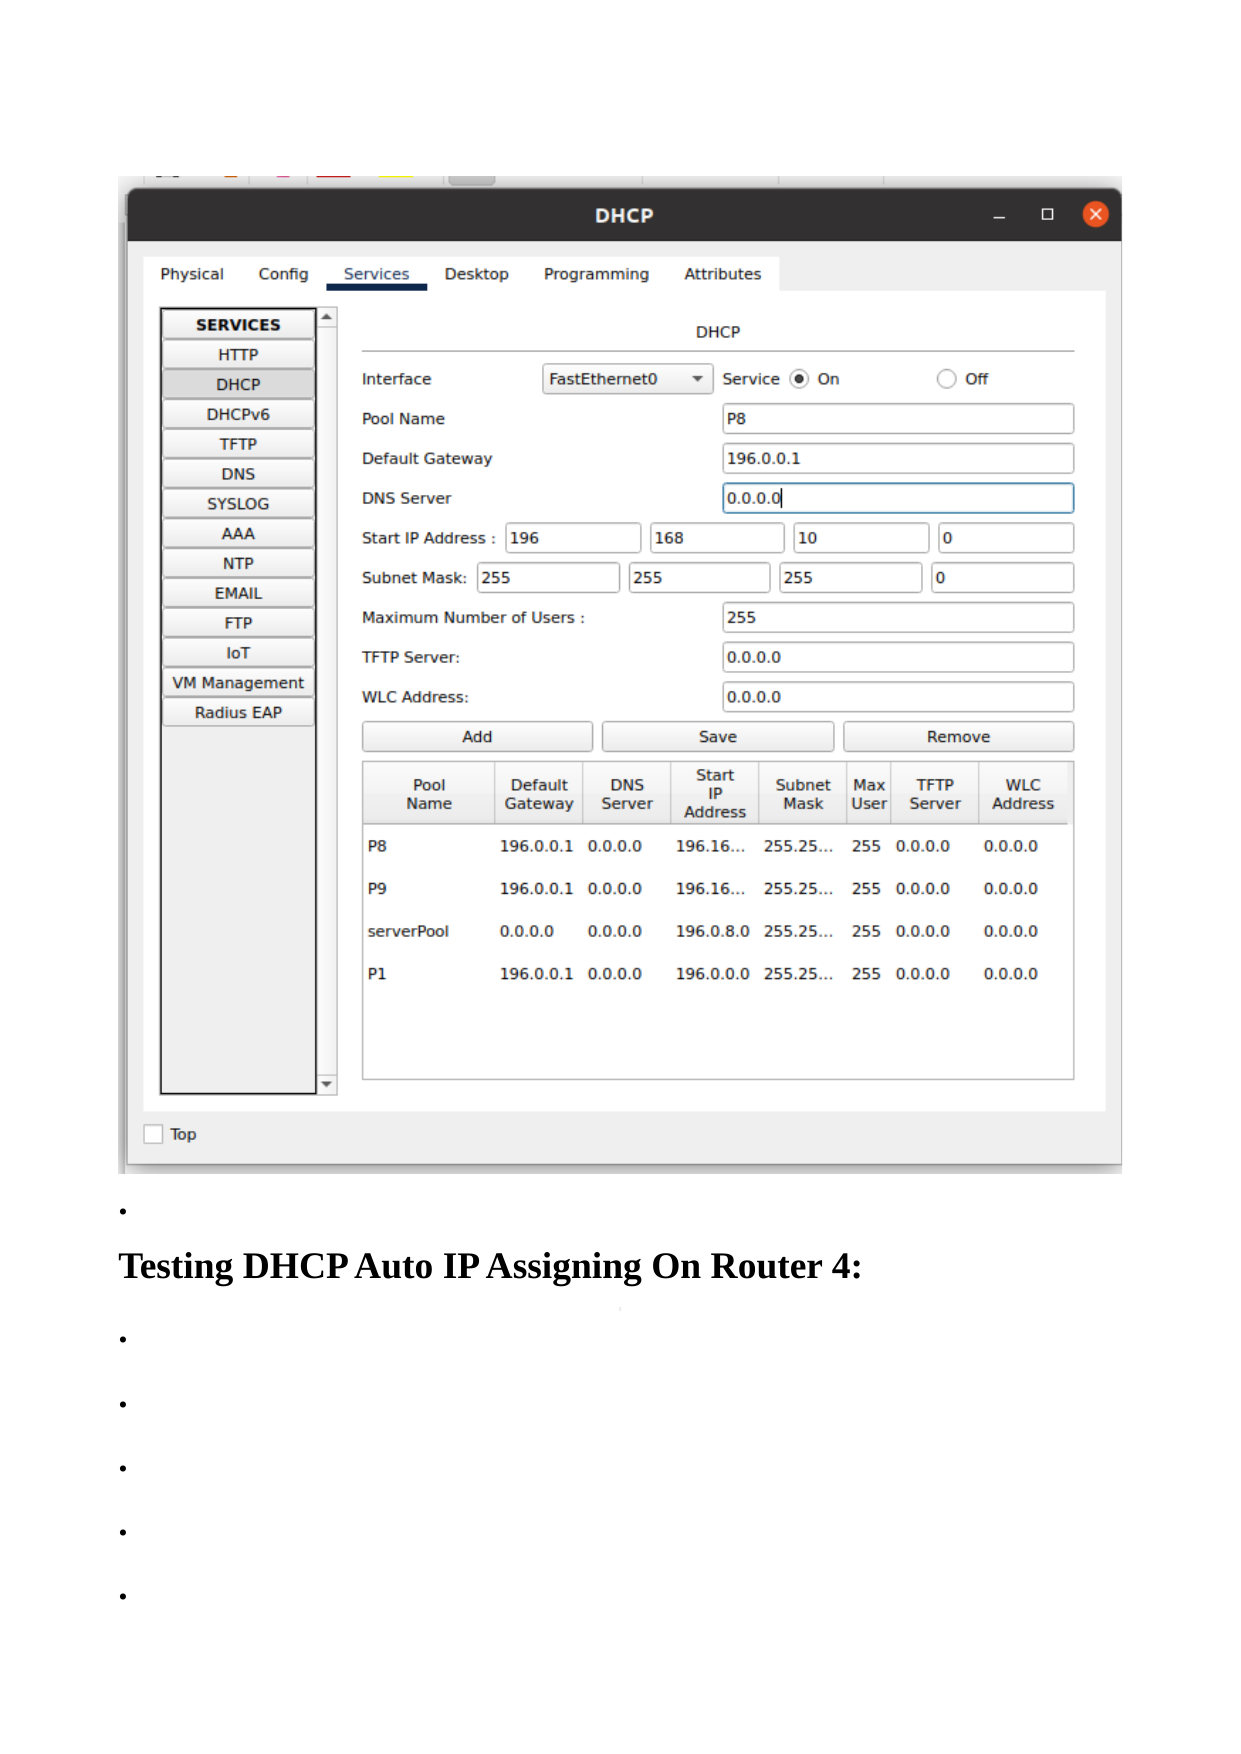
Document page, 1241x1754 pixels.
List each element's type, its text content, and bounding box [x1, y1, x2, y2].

text . [118, 1500, 1122, 1543]
text Testing DHCP Auto IP Assigning On Router 4: [118, 1244, 1122, 1287]
text . [118, 1308, 1122, 1351]
text . [118, 1564, 1122, 1608]
text . [118, 1174, 1122, 1223]
text . [118, 1372, 1122, 1415]
text . [118, 1436, 1122, 1479]
picture [118, 176, 1123, 1174]
